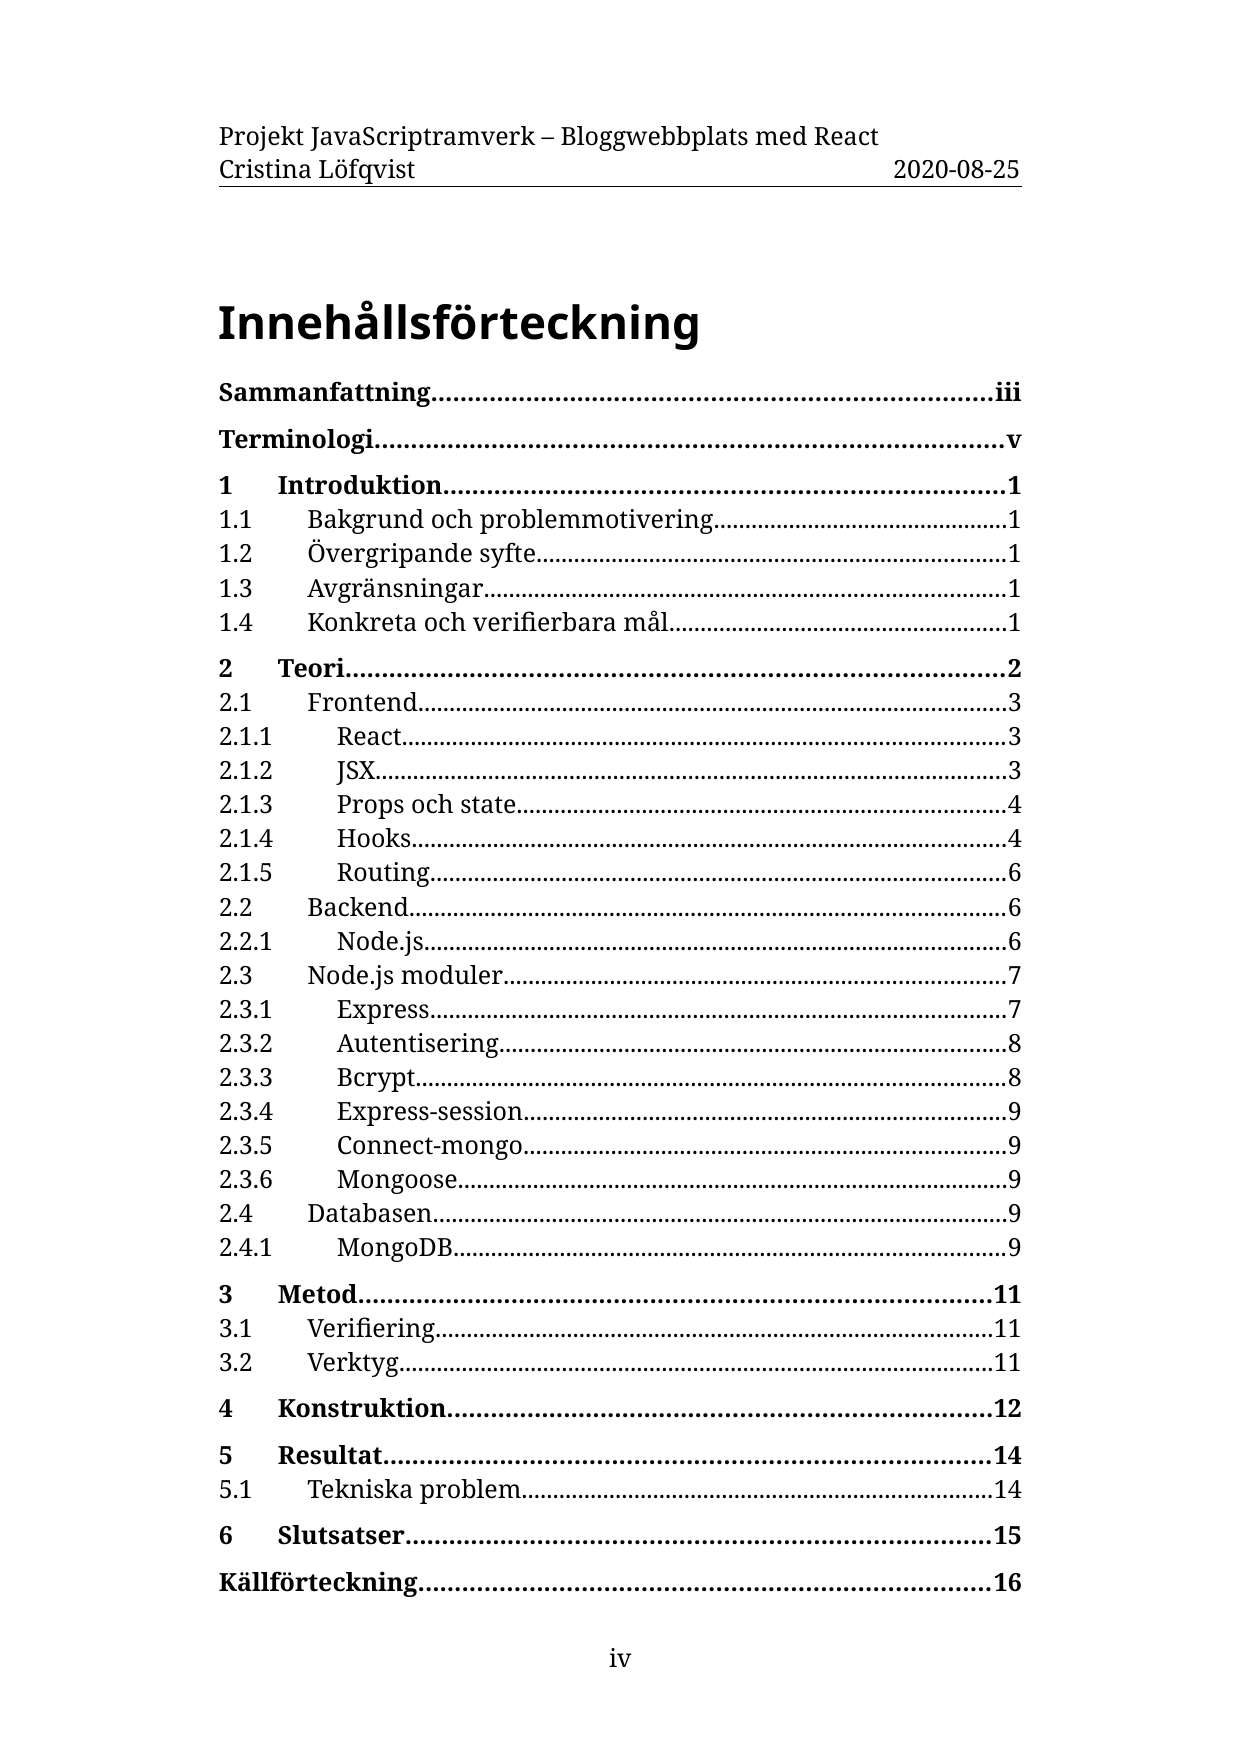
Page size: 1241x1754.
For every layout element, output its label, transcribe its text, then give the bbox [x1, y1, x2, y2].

text Sammanfattning iii [218, 375, 1022, 409]
text 1.2 Övergripande syfte 1 [218, 536, 1022, 570]
text 2.4 Databasen 9 [218, 1196, 1022, 1230]
text 2.3.2 Autentisering 8 [218, 1025, 1022, 1059]
text 2.3.6 Mongoose 9 [218, 1162, 1022, 1196]
text 3 Metod 11 [218, 1276, 1022, 1310]
text 2.3.1 Express 7 [218, 991, 1022, 1025]
text 2.1.4 Hooks 4 [218, 821, 1022, 855]
text 2.4.1 MongoDB 9 [218, 1230, 1022, 1264]
text 6 Slutsatser 15 [218, 1518, 1022, 1552]
text 2.1 Frontend 3 [218, 685, 1022, 719]
text 2.3.5 Connect-mongo 9 [218, 1128, 1022, 1162]
text 2.3 Node.js moduler 7 [218, 957, 1022, 991]
text 2.1.1 React 3 [218, 719, 1022, 753]
subtitle Innehållsförteckning [218, 291, 1022, 353]
text 1.3 Avgränsningar 1 [218, 570, 1022, 604]
text Källförteckning 16 [218, 1564, 1022, 1598]
text 5 Resultat 14 [218, 1437, 1022, 1471]
text 2.2 Backend 6 [218, 889, 1022, 923]
text 1.1 Bakgrund och problemmotivering 1 [218, 502, 1022, 536]
text 2.3.3 Bcrypt 8 [218, 1059, 1022, 1093]
text Terminologi v [218, 422, 1022, 456]
text 4 Konstruktion 12 [218, 1391, 1022, 1425]
text 2.1.5 Routing 6 [218, 855, 1022, 889]
text 2.3.4 Express-session 9 [218, 1093, 1022, 1128]
text 1 Introduktion 1 [218, 468, 1022, 502]
text 2 Teori 2 [218, 651, 1022, 685]
text 5.1 Tekniska problem 14 [218, 1471, 1022, 1505]
text 1.4 Konkreta och verifierbara mål 1 [218, 604, 1022, 638]
text 2.1.2 JSX 3 [218, 753, 1022, 787]
text 3.1 Verifiering 11 [218, 1310, 1022, 1344]
text 3.2 Verktyg 11 [218, 1344, 1022, 1378]
text 2.2.1 Node.js 6 [218, 923, 1022, 957]
text 2.1.3 Props och state 4 [218, 787, 1022, 821]
